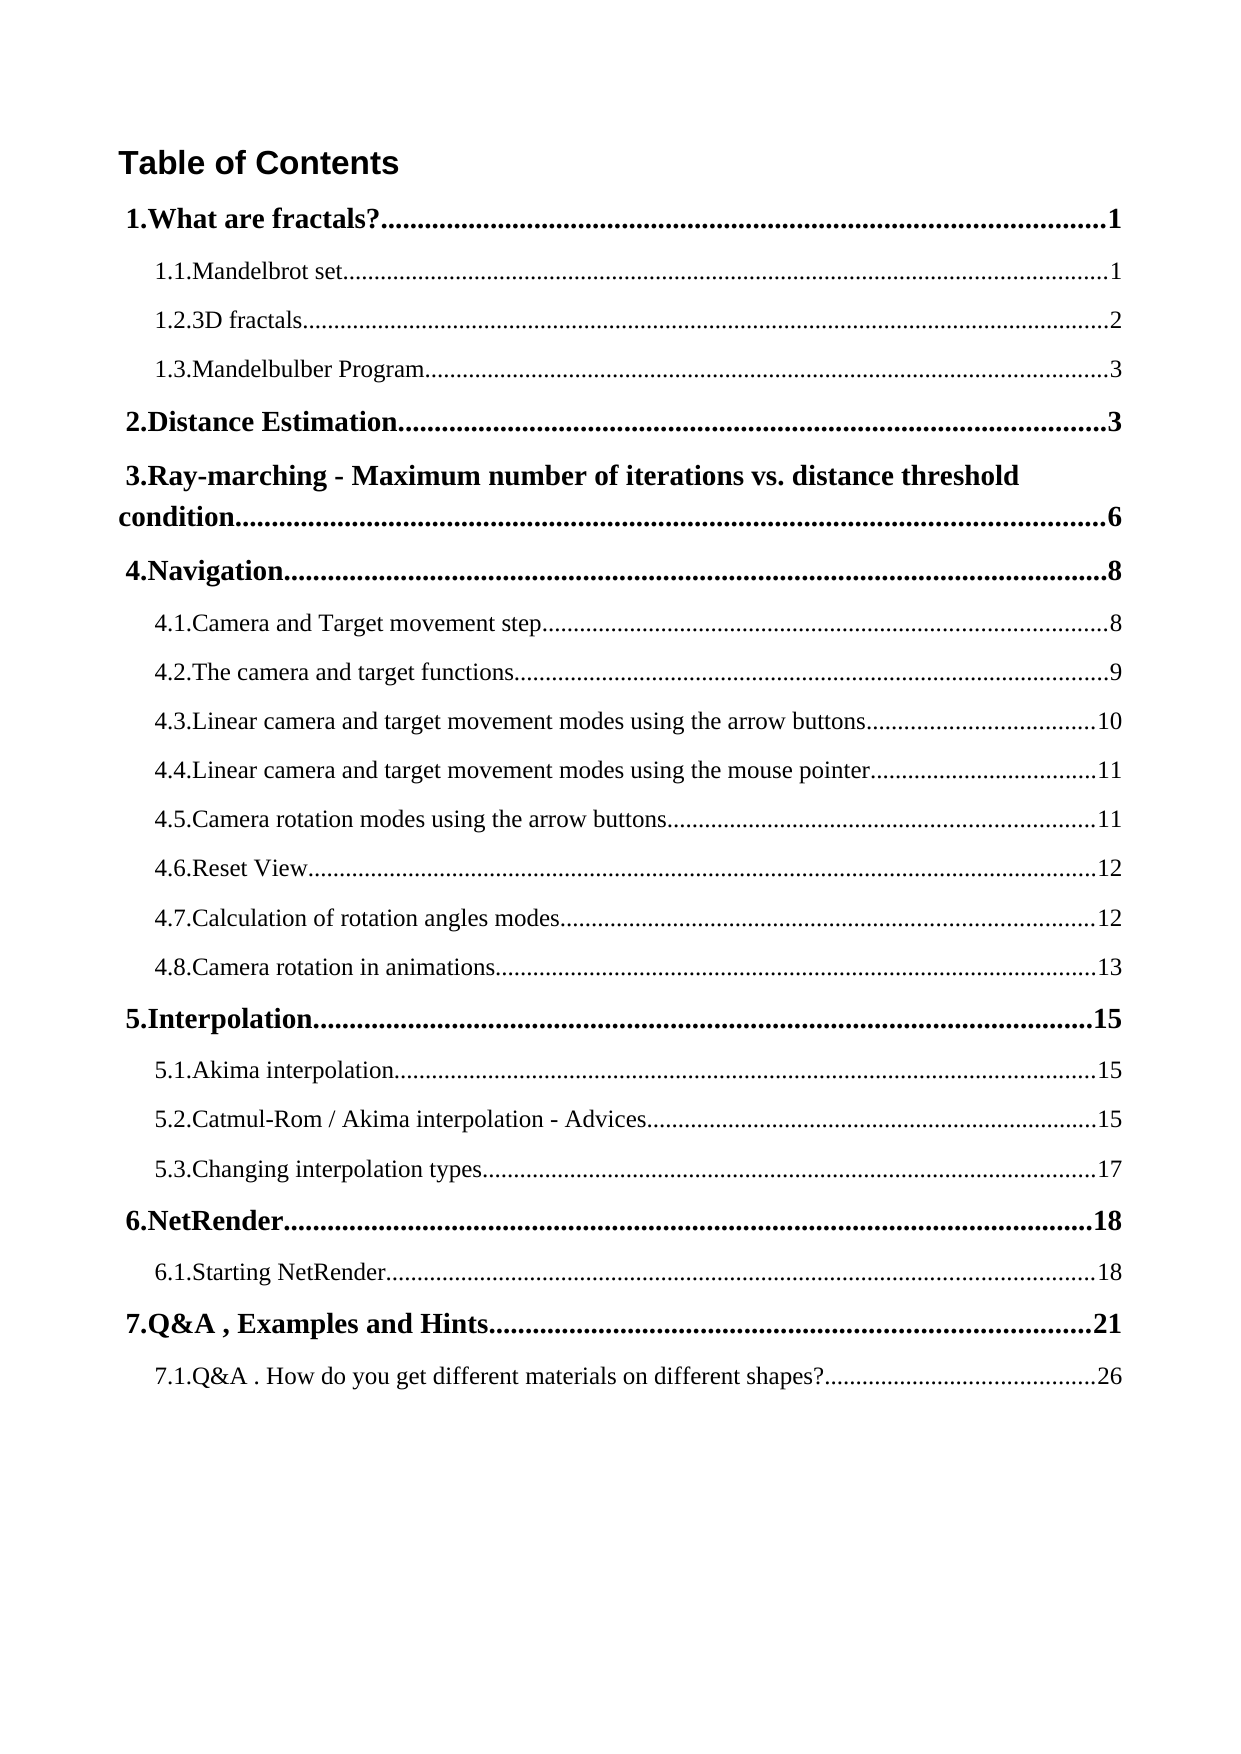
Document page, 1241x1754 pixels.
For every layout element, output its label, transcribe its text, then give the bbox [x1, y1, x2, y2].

text 4.6.Reset View 12 [148, 853, 1122, 882]
text 4.1.Camera and Target movement step 8 [148, 608, 1122, 637]
text 4.4.Linear camera and target movement modes using the mouse pointer 11 [148, 755, 1122, 784]
text 7.Q&A , Examples and Hints 21 [118, 1307, 1122, 1340]
text 4.Navigation 8 [118, 553, 1122, 587]
text 3.Ray-marching - Maximum number of iterations vs. distance threshold condition 6 [118, 458, 1122, 532]
text 4.8.Camera rotation in animations 13 [148, 952, 1122, 980]
text 5.2.Catmul-Rom / Akima interpolation - Advices 15 [148, 1104, 1122, 1133]
text 6.1.Starting NetRender 18 [148, 1257, 1122, 1286]
text 6.NetRender 18 [118, 1203, 1122, 1236]
text 1.2.3D fractals 2 [148, 306, 1122, 334]
text 5.1.Akima interpolation 15 [148, 1056, 1122, 1084]
text 4.3.Linear camera and target movement modes using the arrow buttons 10 [148, 706, 1122, 735]
text 1.1.Mandelbrot set 1 [148, 256, 1122, 285]
text 1.What are fractals? 1 [118, 202, 1122, 235]
text 2.Distance Estimation 3 [118, 404, 1122, 437]
subtitle Table of Contents [118, 143, 1122, 182]
text 7.1.Q&A . How do you get different materials on different shapes? 26 [148, 1361, 1122, 1390]
text 4.2.The camera and target functions 9 [148, 657, 1122, 686]
text 5.3.Changing interpolation types 17 [148, 1154, 1122, 1182]
text 4.5.Camera rotation modes using the arrow buttons 11 [148, 804, 1122, 833]
text 4.7.Calculation of rotation angles modes 12 [148, 903, 1122, 931]
text 1.3.Mandelbulber Program 3 [148, 354, 1122, 383]
text 5.Interpolation 15 [118, 1001, 1122, 1034]
